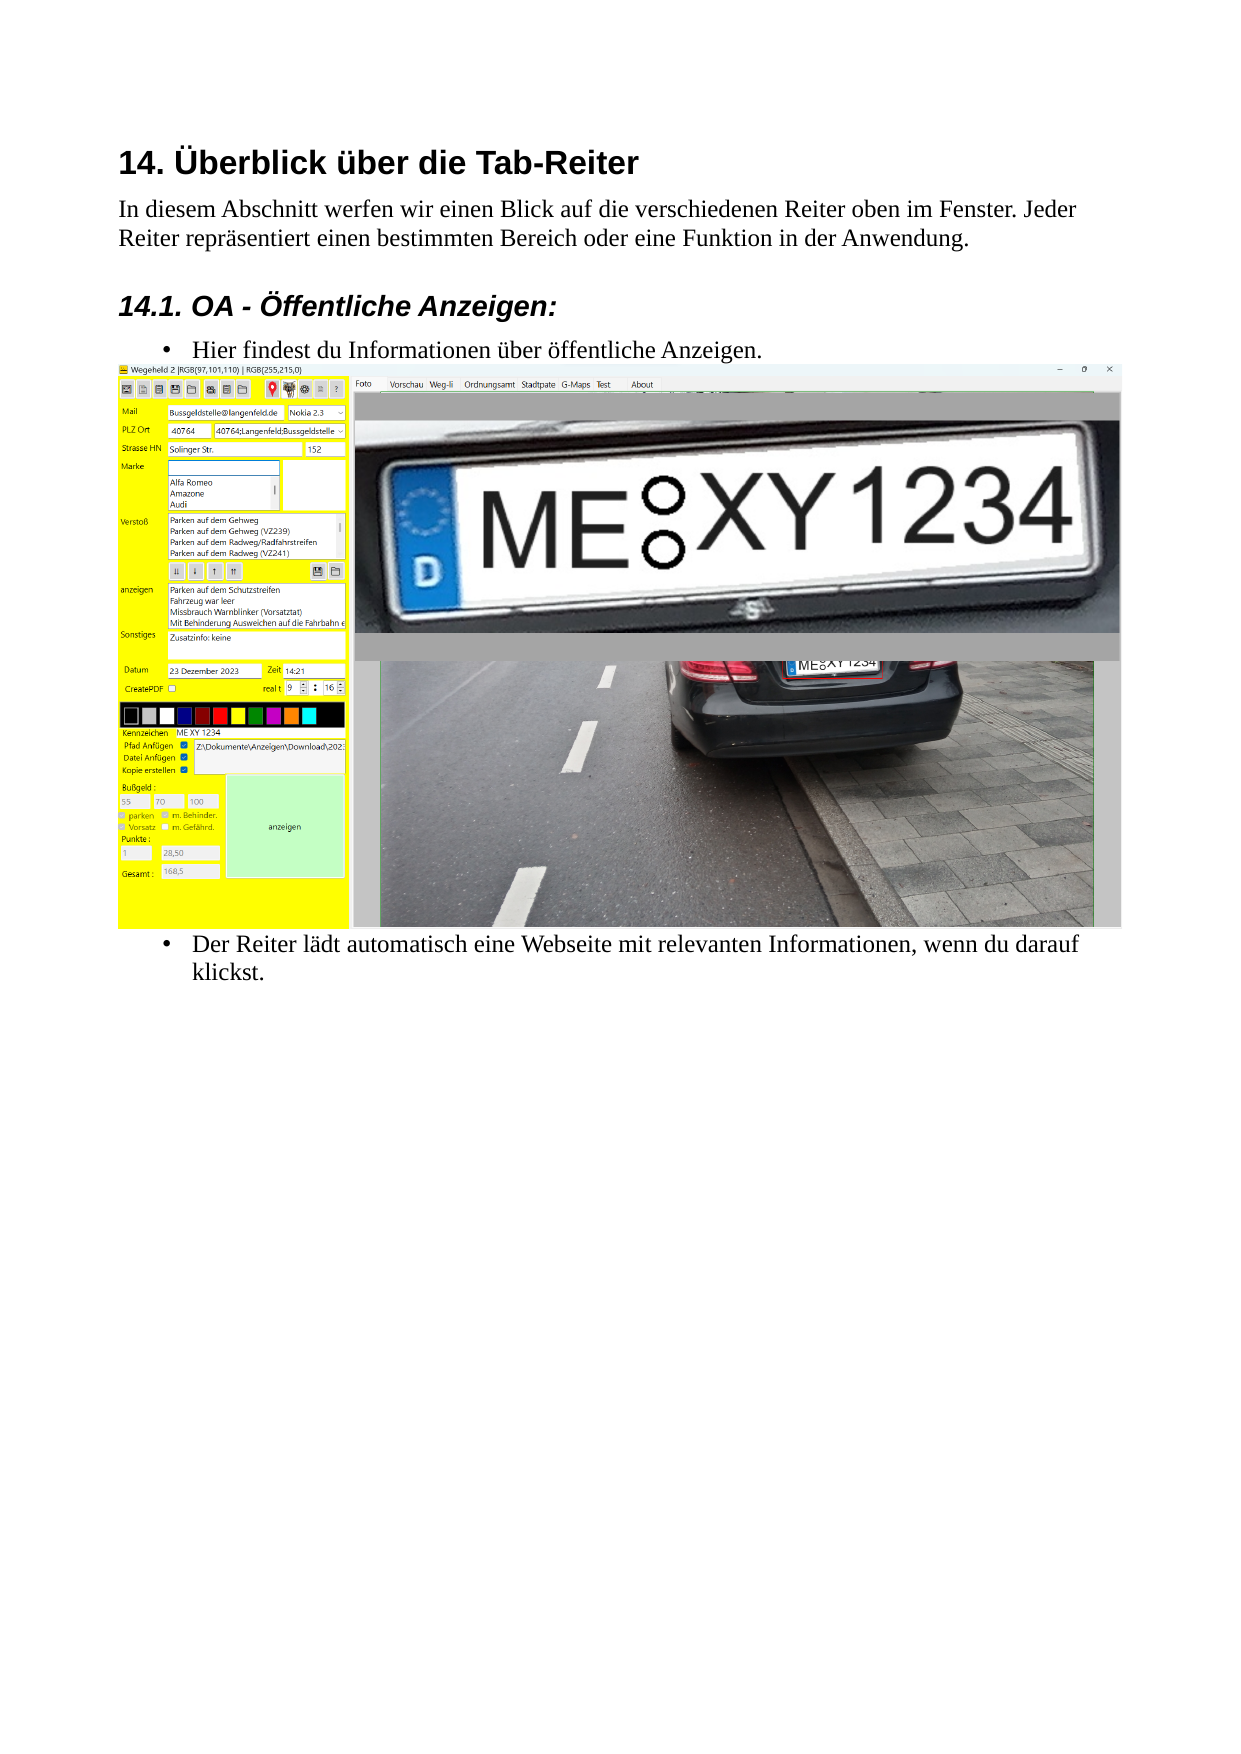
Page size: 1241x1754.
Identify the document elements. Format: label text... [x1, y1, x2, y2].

text In diesem Abschnitt werfen wir einen Blick auf die verschiedenen Reiter oben im Fenster. Jeder Reiter repräsentiert einen bestimmten Bereich oder eine Funktion in der Anwendung. [118, 194, 1122, 252]
subtitle 14.1. OA - Öffentliche Anzeigen: [118, 289, 1122, 323]
list Hier findest du Informationen über öffentliche Anzeigen. [162, 335, 1122, 364]
list Der Reiter lädt automatisch eine Webseite mit relevanten Informationen, wenn du darauf klickst. [162, 929, 1122, 986]
picture [118, 364, 1123, 929]
subtitle 14. Überblick über die Tab-Reiter [118, 143, 1122, 182]
